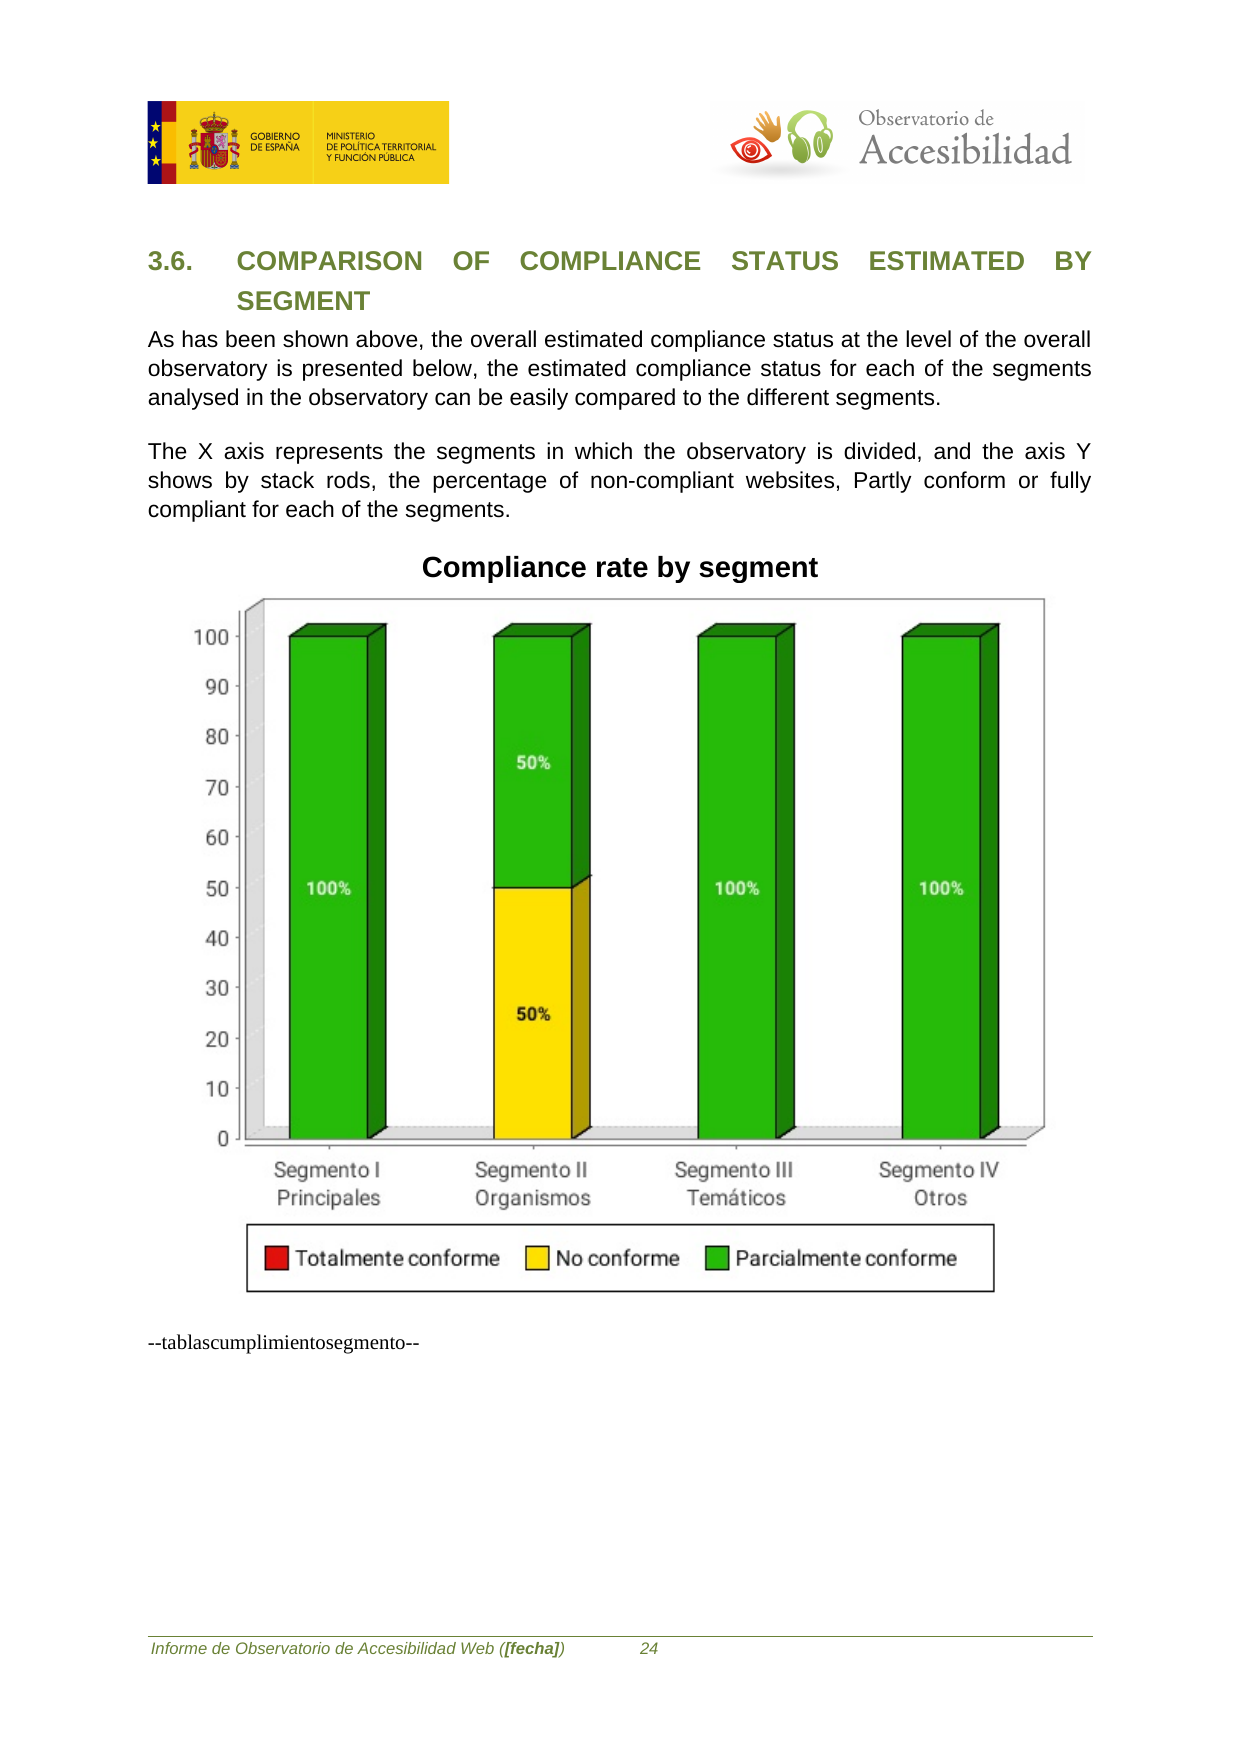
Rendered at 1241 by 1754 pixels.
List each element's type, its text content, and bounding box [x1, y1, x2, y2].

picture [147, 101, 450, 184]
text Compliance rate by segment [148, 550, 1092, 583]
text As has been shown above, the overall estimated compliance status at the level of the overall observatory is presented below, the estimated compliance status for each of the segments analysed in the observatory can be easily compared to the different segments. [148, 326, 1092, 410]
text --tablascumplimientosegmento-- [148, 1330, 1092, 1354]
picture [710, 101, 1086, 184]
subtitle comparison of compliance status estimated by segment [148, 245, 1092, 317]
text The X axis represents the segments in which the observatory is divided, and the axis Y shows by stack rods, the percentage of non-compliant websites, Partly conform or fully compliant for each of the segments. [148, 438, 1092, 522]
picture [178, 583, 1062, 1294]
